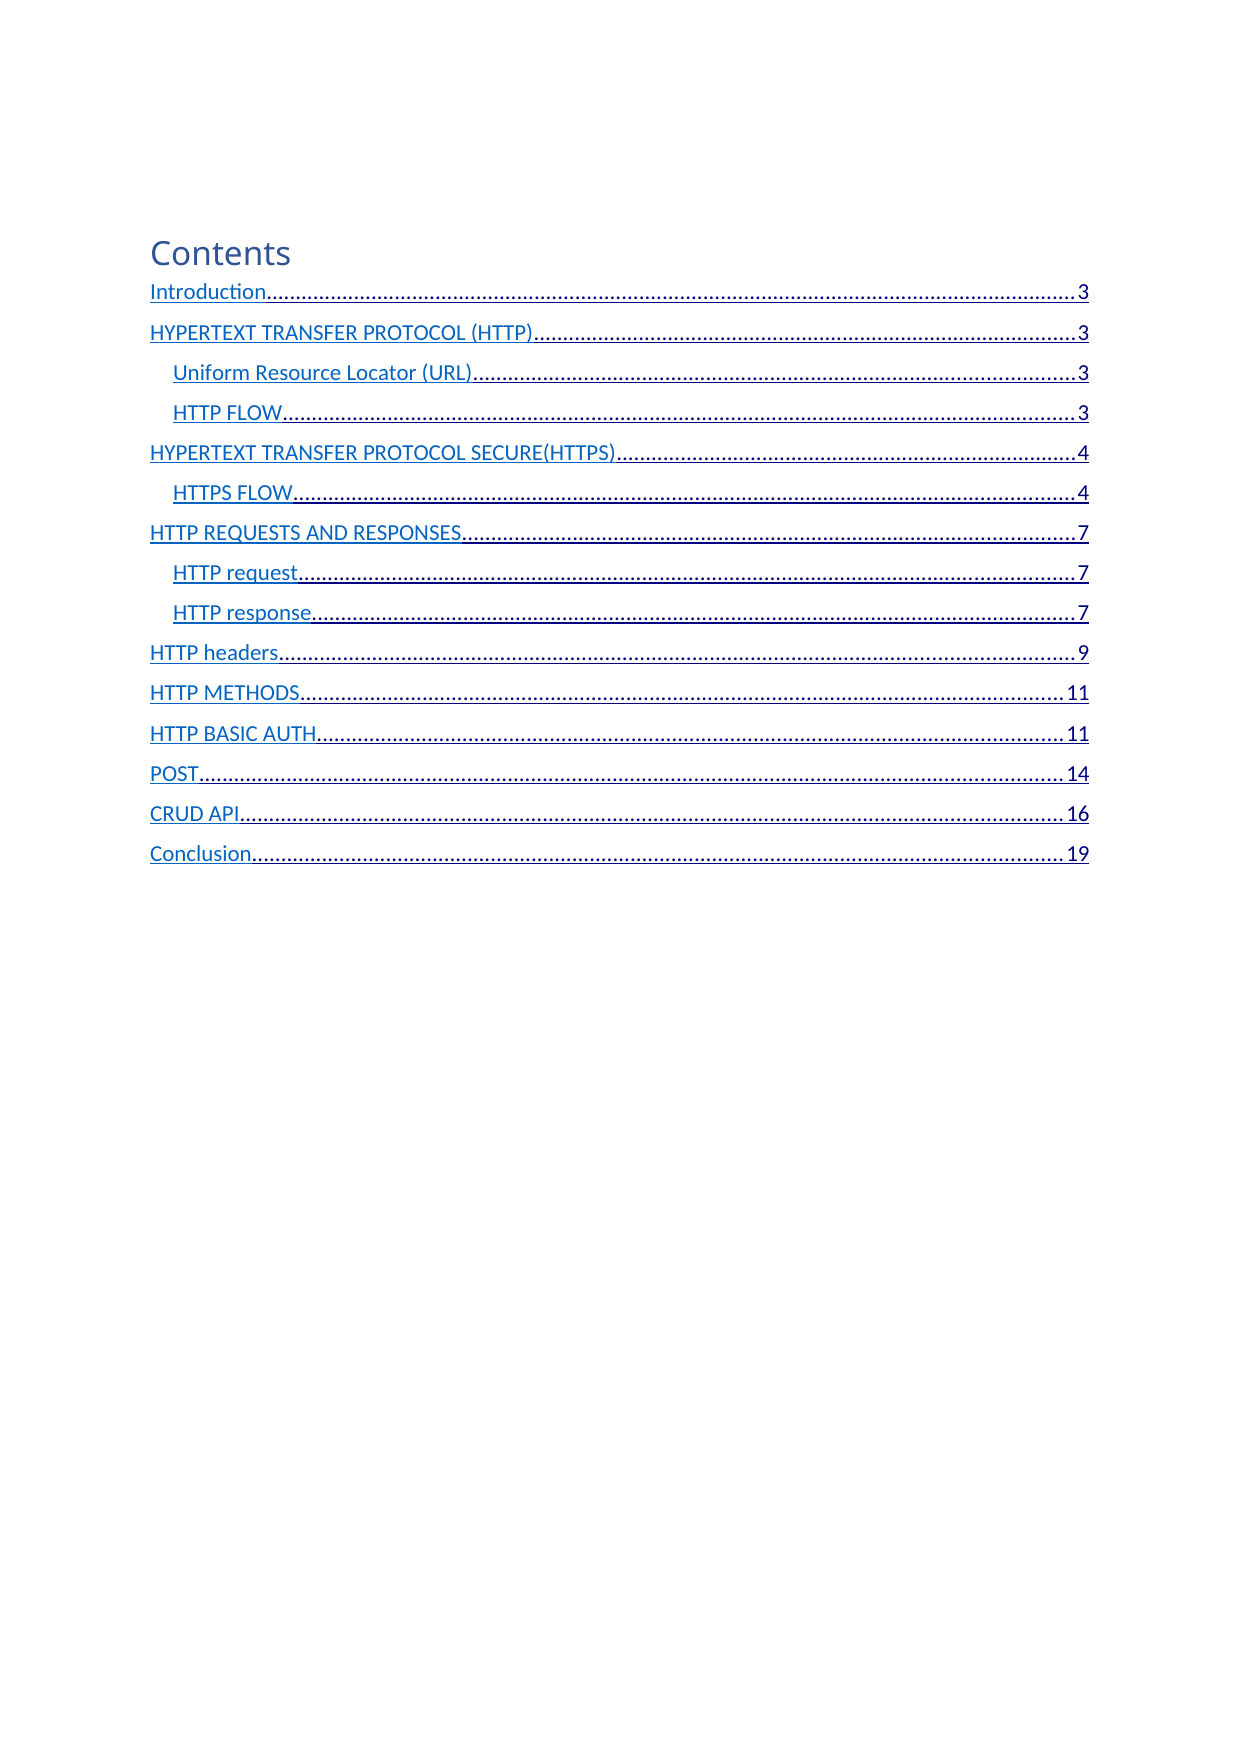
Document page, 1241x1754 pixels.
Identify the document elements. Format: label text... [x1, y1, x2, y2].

text POST 14 [150, 759, 1090, 787]
subtitle Contents [150, 229, 1090, 275]
text Introduction 3 [150, 277, 1090, 306]
text HTTP METHODS 11 [150, 678, 1090, 707]
text HTTP REQUESTS AND RESPONSES 7 [150, 518, 1090, 546]
text HTTP headers 9 [150, 638, 1090, 666]
text HYPERTEXT TRANSFER PROTOCOL (HTTP) 3 [150, 318, 1090, 346]
text HTTP response 7 [173, 598, 1090, 626]
text HTTP FLOW 3 [173, 398, 1090, 426]
text Uniform Resource Locator (URL) 3 [173, 358, 1090, 386]
text Conclusion 19 [150, 839, 1090, 867]
text HYPERTEXT TRANSFER PROTOCOL SECURE(HTTPS) 4 [150, 438, 1090, 466]
text HTTP request 7 [173, 558, 1090, 586]
text HTTP BASIC AUTH 11 [150, 719, 1090, 747]
text CRUD API 16 [150, 799, 1090, 827]
text HTTPS FLOW 4 [173, 478, 1090, 506]
